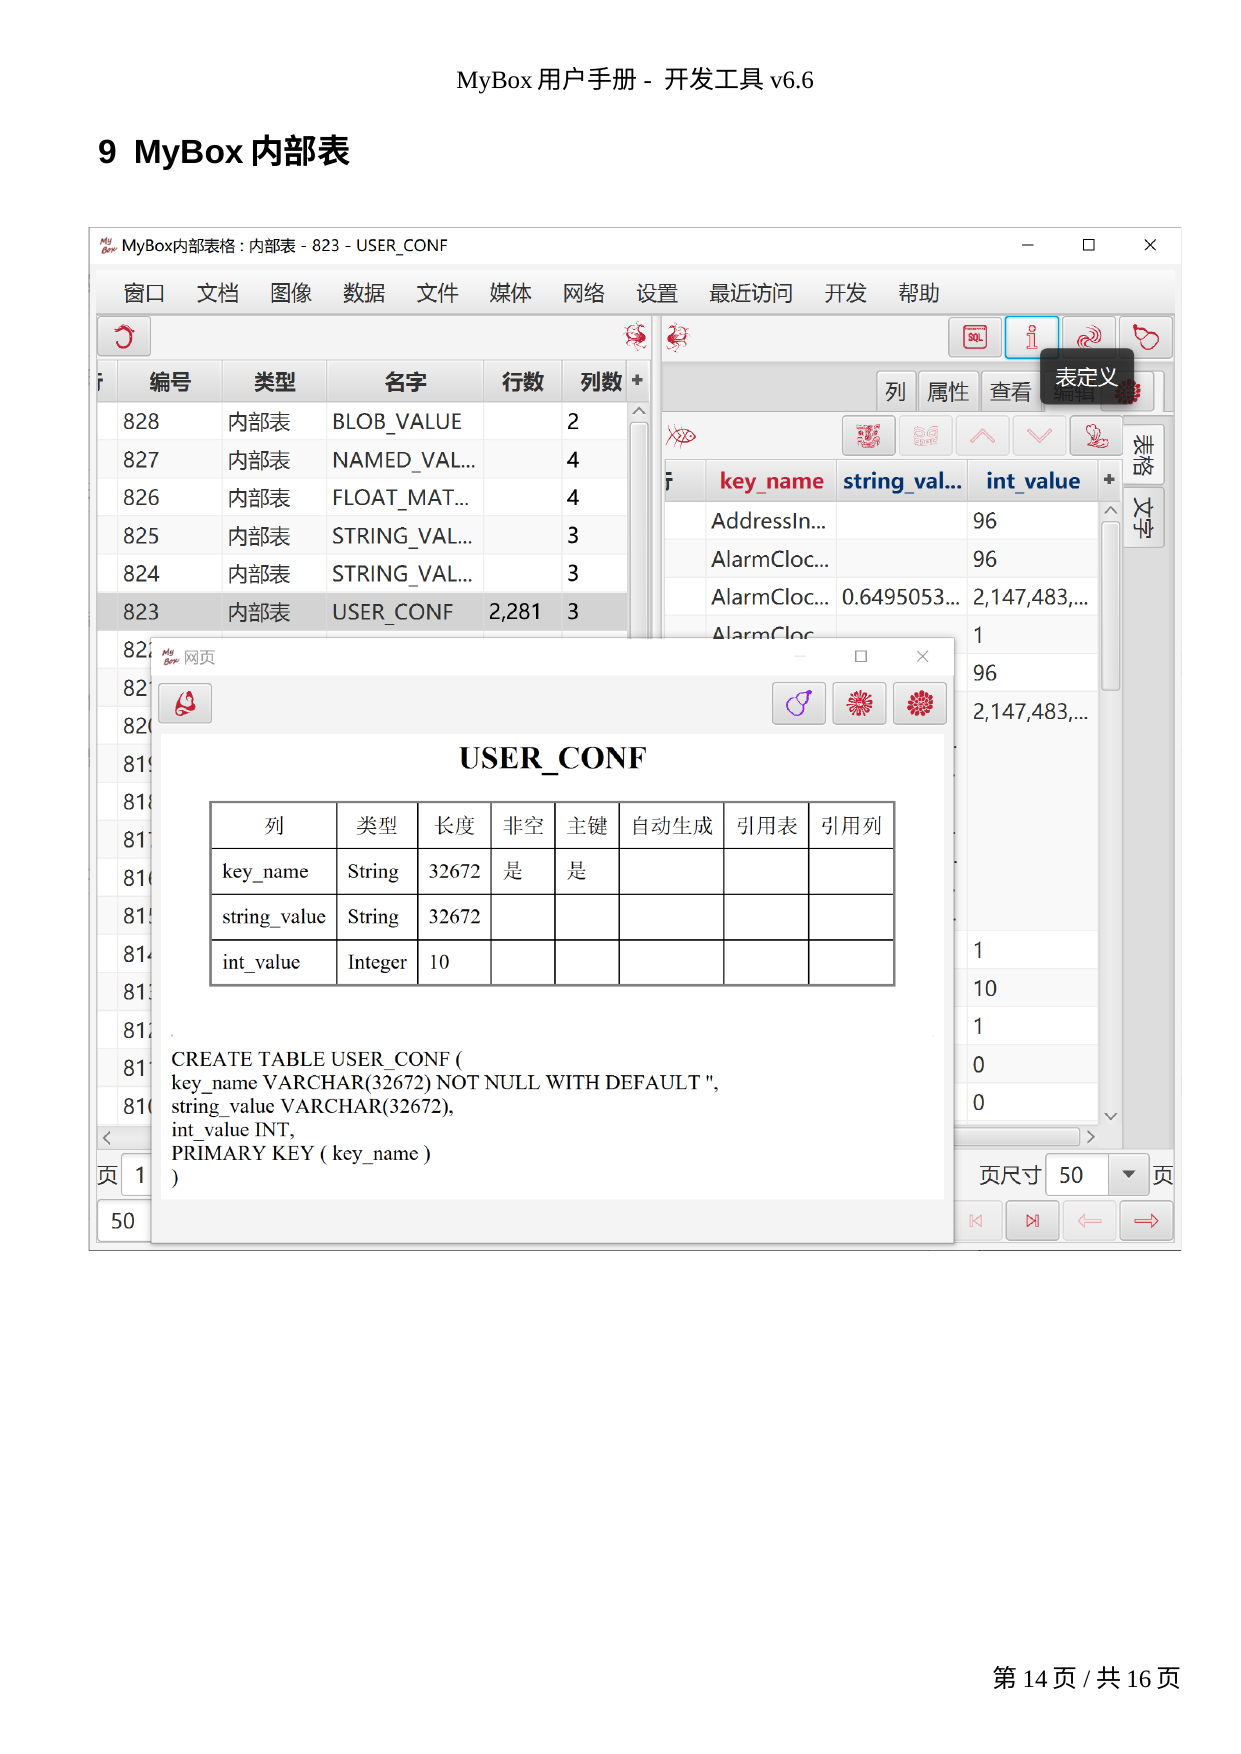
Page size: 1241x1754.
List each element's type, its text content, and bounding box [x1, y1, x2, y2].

subtitle MyBox内部表 [88, 125, 1181, 173]
picture [88, 227, 1182, 1251]
